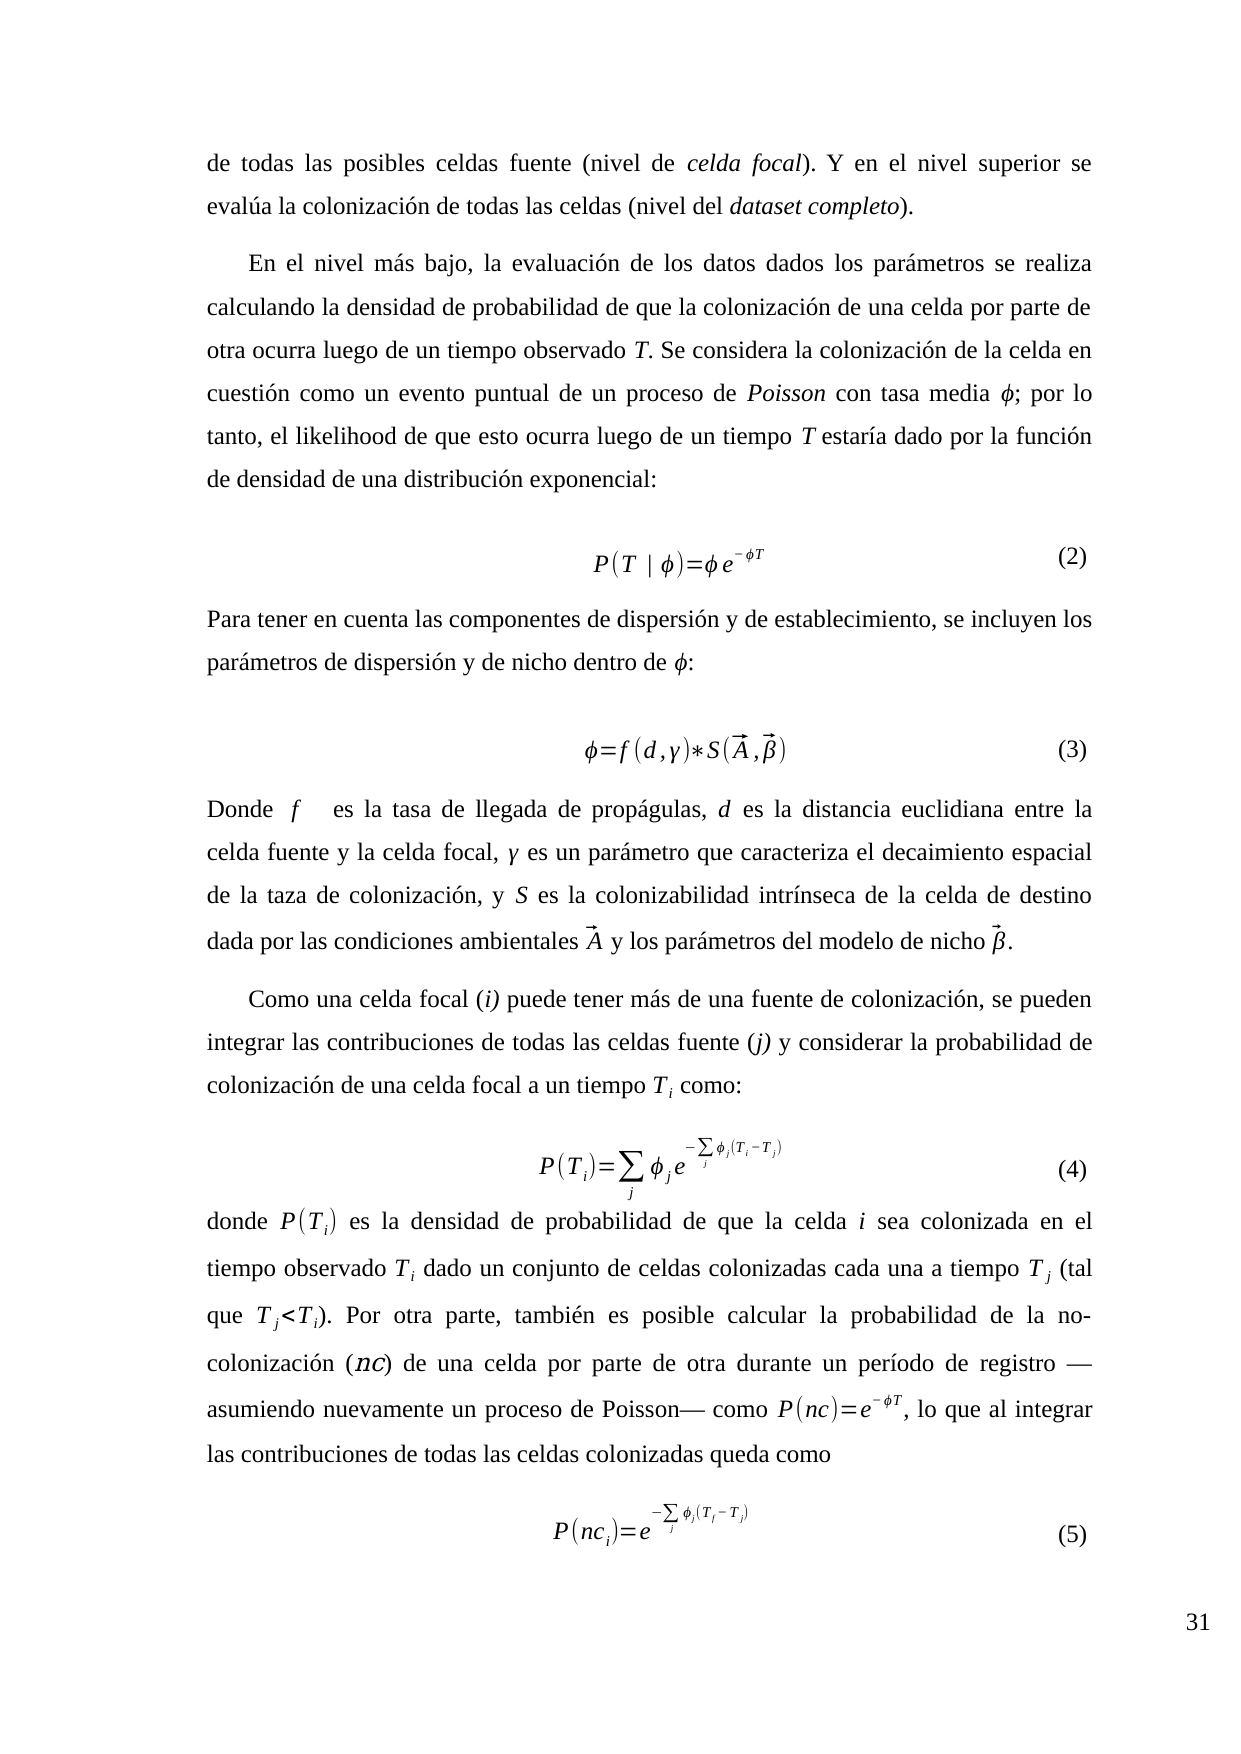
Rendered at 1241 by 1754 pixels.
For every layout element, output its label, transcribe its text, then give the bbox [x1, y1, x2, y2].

table_header [207, 1497, 994, 1569]
text Donde es la tasa de llegada de propágulas, es la distancia euclidiana entre la celda fuente y la celda focal, es un parámetro que caracteriza el decaimiento espacial de la taza de colonización, y es la colonizabilidad intrínseca de la celda de destino dada por las condiciones ambientales y los parámetros del modelo de nicho . [207, 792, 1093, 955]
text de todas las posibles celdas fuente (nivel de celda focal). Y en el nivel superior se evalúa la colonización de todas las celdas (nivel del dataset completo). [207, 148, 1093, 219]
text Como una celda focal (i) puede tener más de una fuente de colonización, se pueden integrar las contribuciones de todas las celdas fuente (j) y considerar la probabilidad de colonización de una celda focal a un tiempo como: [207, 984, 1093, 1103]
table_header [207, 705, 994, 792]
table_header [207, 522, 994, 604]
table_header (5) [994, 1497, 1093, 1569]
table_header (4) [994, 1132, 1093, 1206]
table_header (3) [994, 705, 1093, 792]
table_header [207, 1132, 994, 1206]
table_header (2) [994, 522, 1093, 604]
text donde es la densidad de probabilidad de que la celda sea colonizada en el tiempo observado dado un conjunto de celdas colonizadas cada una a tiempo (tal que ). Por otra parte, también es posible calcular la probabilidad de la no-colonización (nc) de una celda por parte de otra durante un período de registro —asumiendo nuevamente un proceso de Poisson— como , lo que al integrar las contribuciones de todas las celdas colonizadas queda como [207, 1206, 1093, 1468]
text Para tener en cuenta las componentes de dispersión y de establecimiento, se incluyen los parámetros de dispersión y de nicho dentro de : [207, 604, 1093, 676]
text En el nivel más bajo, la evaluación de los datos dados los parámetros se realiza calculando la densidad de probabilidad de que la colonización de una celda por parte de otra ocurra luego de un tiempo observado T. Se considera la colonización de la celda en cuestión como un evento puntual de un proceso de Poisson con tasa media ; por lo tanto, el likelihood de que esto ocurra luego de un tiempo T estaría dado por la función de densidad de una distribución exponencial: [207, 248, 1093, 493]
